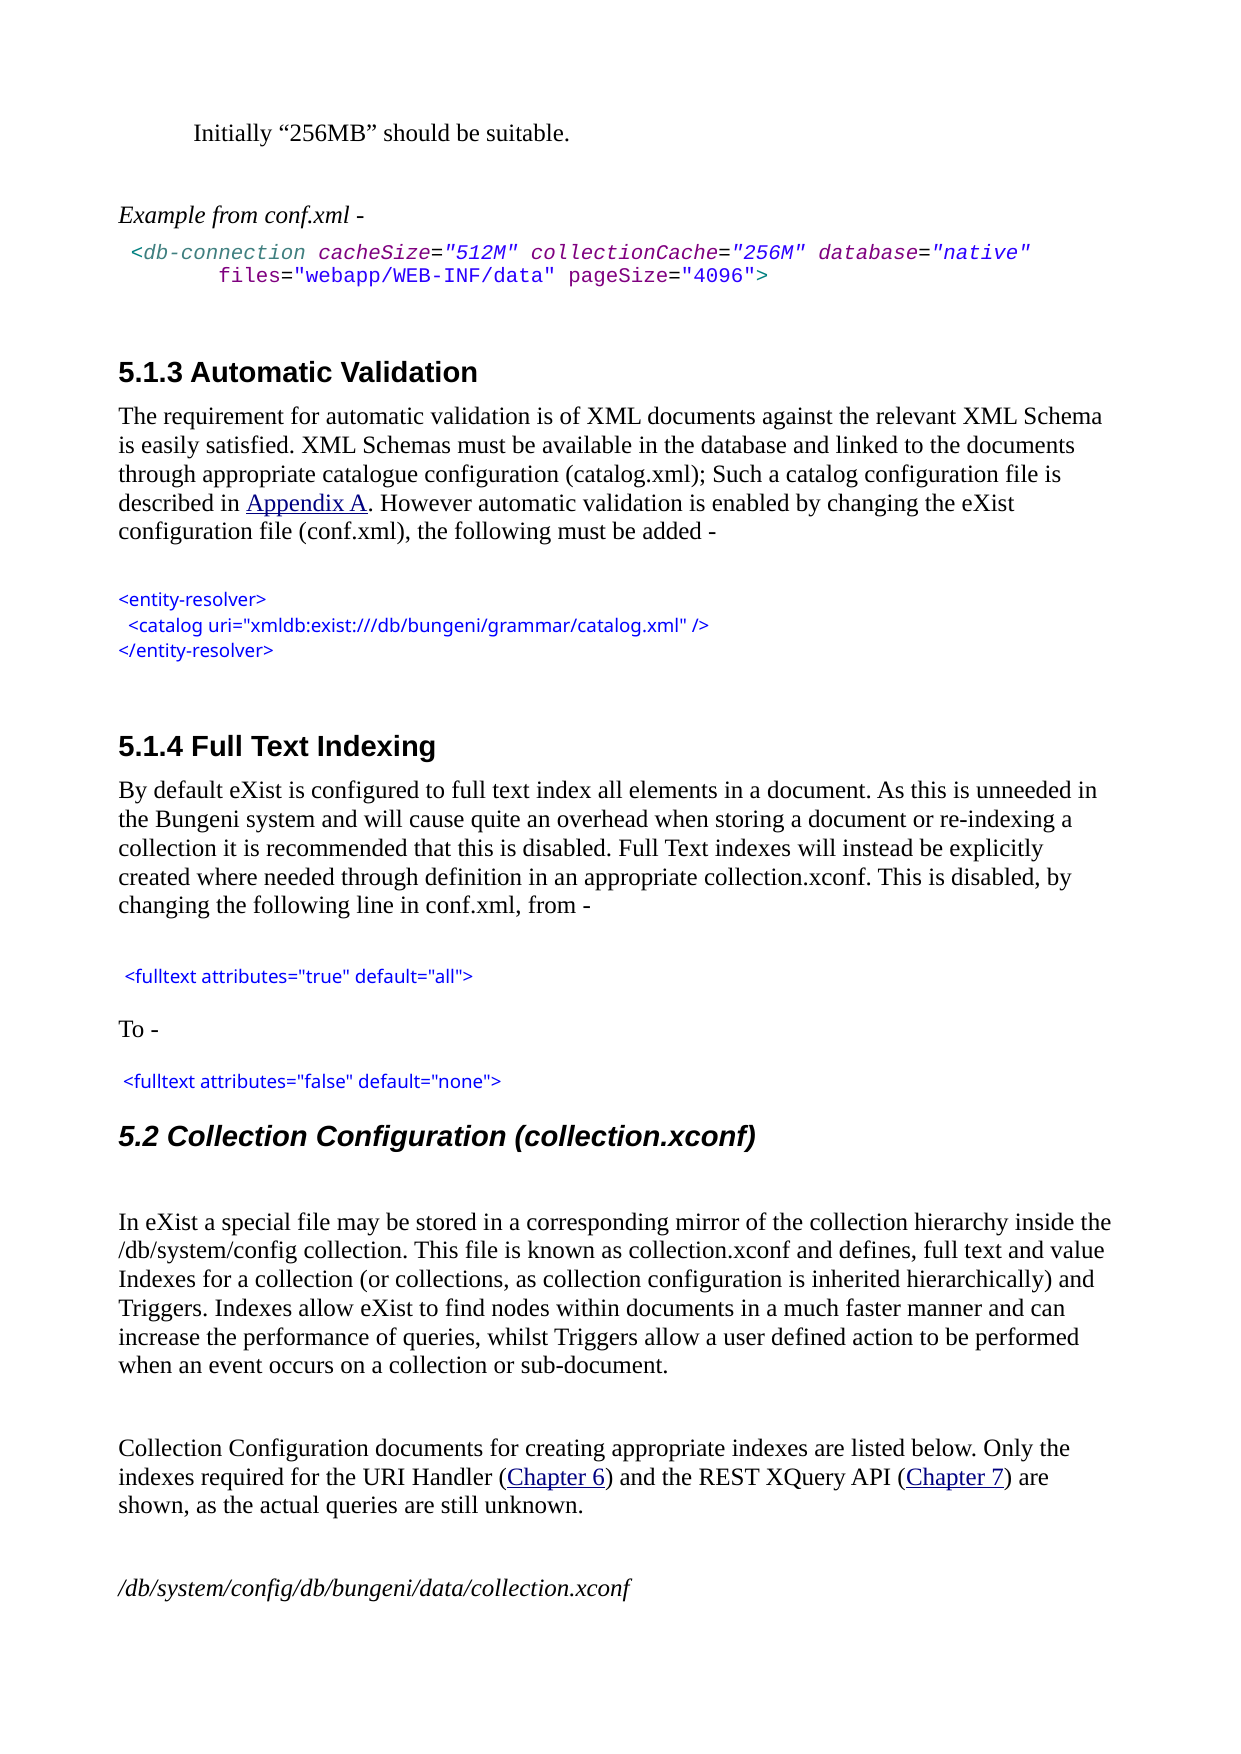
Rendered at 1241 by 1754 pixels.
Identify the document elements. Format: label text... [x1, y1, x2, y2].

text <fulltext attributes="true" default="all"> [118, 960, 1122, 989]
text </entity-resolver> [118, 637, 1122, 663]
subtitle 5.1.4 Full Text Indexing [118, 729, 1122, 763]
text <catalog uri="xmldb:exist:///db/bungeni/grammar/catalog.xml" /> [118, 612, 1122, 637]
text <db-connection cacheSize="512M" collectionCache="256M" database="native" [118, 242, 1122, 266]
subtitle 5.1.3 Automatic Validation [118, 355, 1122, 389]
text In eXist a special file may be stored in a corresponding mirror of the collection hierarchy inside the /db/system/config collection. This file is known as collection.xconf and defines, full text and value Indexes for a collection (or collections, as collection configuration is inherited hierarchically) and Triggers. Indexes allow eXist to find nodes within documents in a much faster manner and can increase the performance of queries, whilst Triggers allow a user defined action to be performed when an event occurs on a collection or sub-document. [118, 1207, 1122, 1379]
text /db/system/config/db/bungeni/data/collection.xconf [118, 1573, 1122, 1602]
text To - [118, 1014, 1122, 1043]
text By default eXist is configured to full text index all elements in a document. As this is unneeded in the Bungeni system and will cause quite an overhead when storing a document or re-indexing a collection it is recommended that this is disabled. Full Text indexes will instead be explicitly created where needed through definition in an appropriate collection.xconf. This is disabled, by changing the following line in conf.xml, from - [118, 775, 1122, 919]
text <entity-resolver> [118, 586, 1122, 612]
text Example from conf.xml - [118, 201, 1122, 229]
subtitle 5.2 Collection Configuration (collection.xconf) [118, 1119, 1122, 1153]
text <fulltext attributes="false" default="none"> [118, 1069, 1122, 1094]
list Initially “256MB” should be suitable. [156, 118, 1122, 147]
text files="webapp/WEB-INF/data" pageSize="4096"> [118, 266, 1122, 289]
text The requirement for automatic validation is of XML documents against the relevant XML Schema is easily satisfied. XML Schemas must be available in the database and linked to the documents through appropriate catalogue configuration (catalog.xml); Such a catalog configuration file is described in Appendix A. However automatic validation is enabled by changing the eXist configuration file (conf.xml), the following must be added - [118, 401, 1122, 545]
text Collection Configuration documents for creating appropriate indexes are listed below. Only the indexes required for the URI Handler (Chapter 6) and the REST XQuery API (Chapter 7) are shown, as the actual queries are still unknown. [118, 1433, 1122, 1519]
